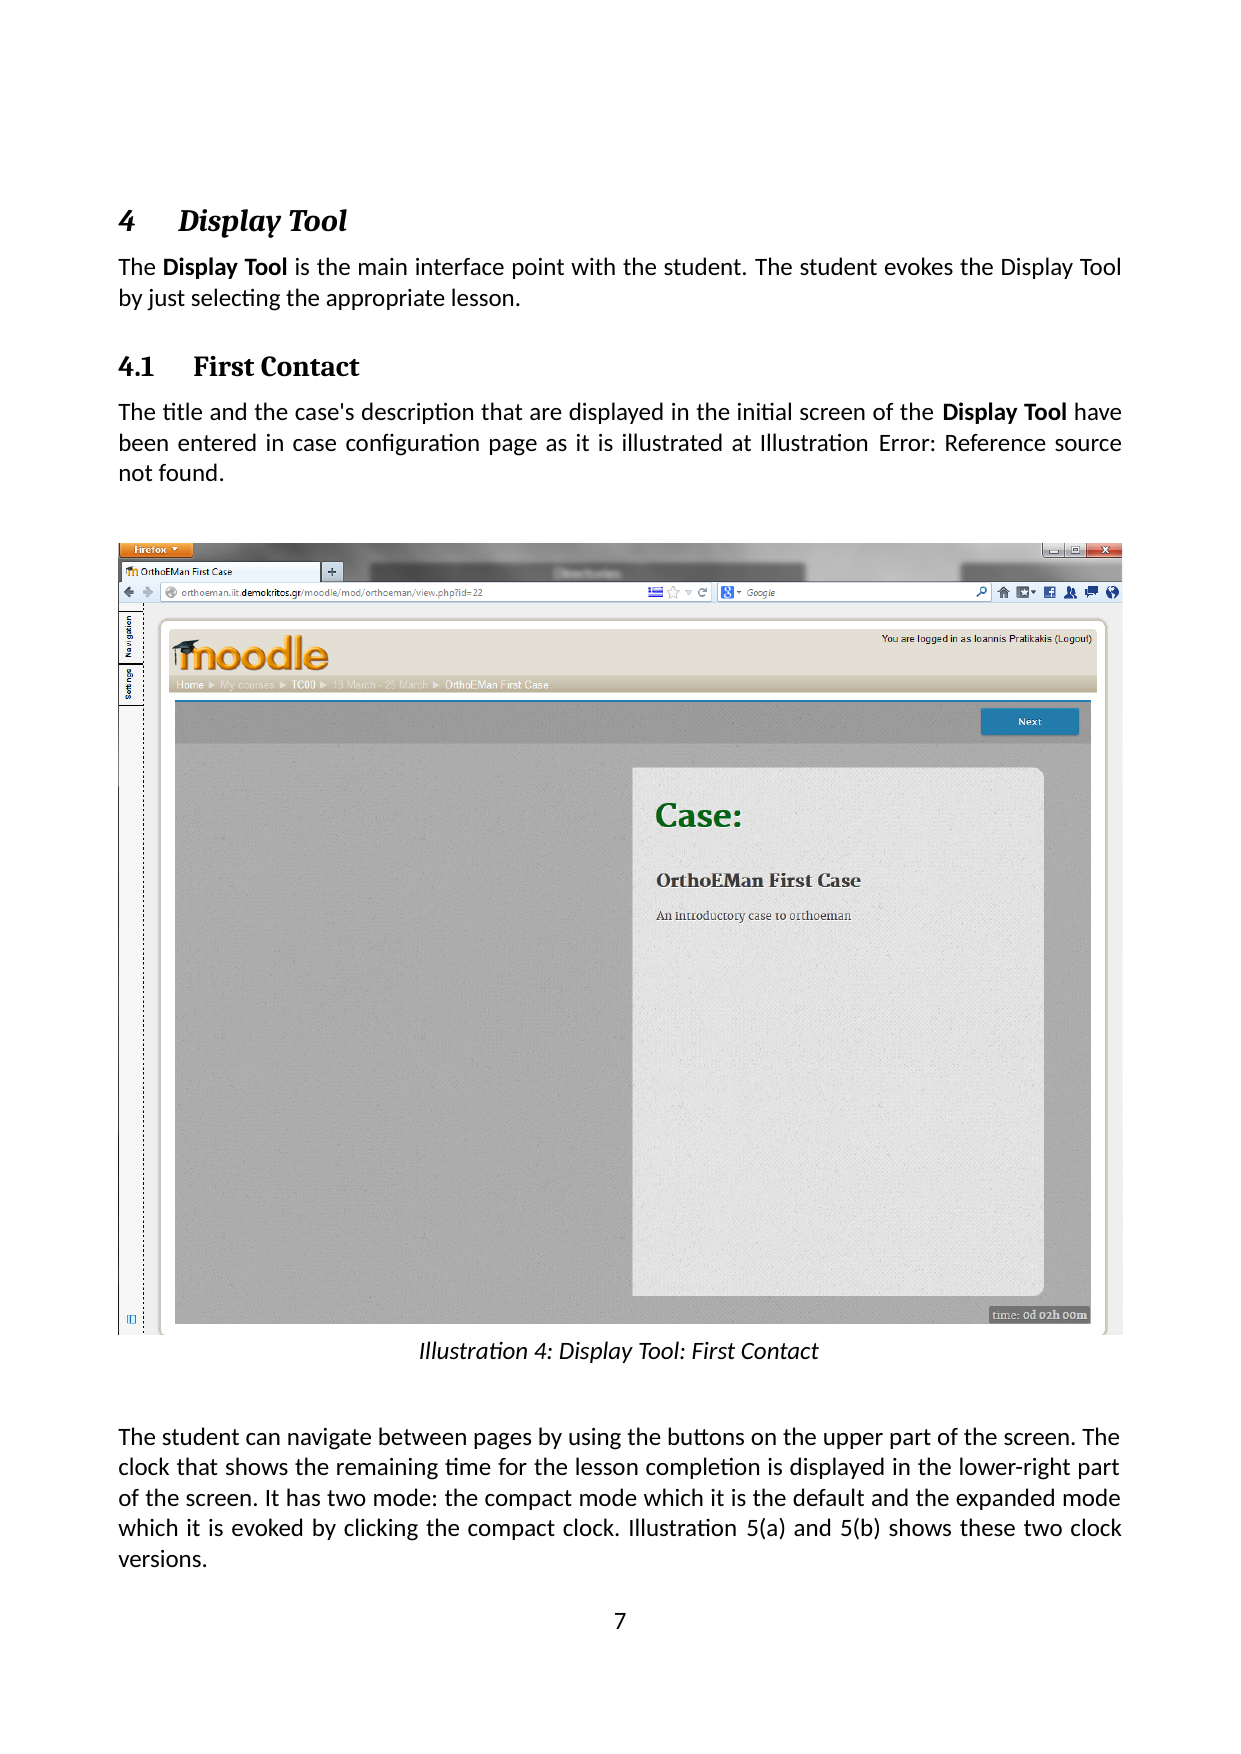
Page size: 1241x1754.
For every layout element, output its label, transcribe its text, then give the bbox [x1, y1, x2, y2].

picture [118, 543, 1123, 1335]
subtitle Display Tool [118, 203, 1122, 239]
subtitle First Contact [118, 350, 1122, 384]
text The title and the case's description that are displayed in the initial screen of the Display Tool have been entered in case configuration page as it is illustrated at Illustration . [118, 396, 1122, 488]
text The Display Tool is the main interface point with the student. The student evokes the Display Tool by just selecting the appropriate lesson. [118, 252, 1122, 313]
text The student can navigate between pages by using the buttons on the upper part of the screen. The clock that shows the remaining time for the lesson completion is displayed in the lower-right part of the screen. It has two mode: the compact mode which it is the default and the expanded mode which it is evoked by clicking the compact clock. Illustration 5(a) and 5(b) shows these two clock versions. [118, 1421, 1122, 1574]
text Illustration 4: Display Tool: First Contact [118, 1335, 1122, 1366]
